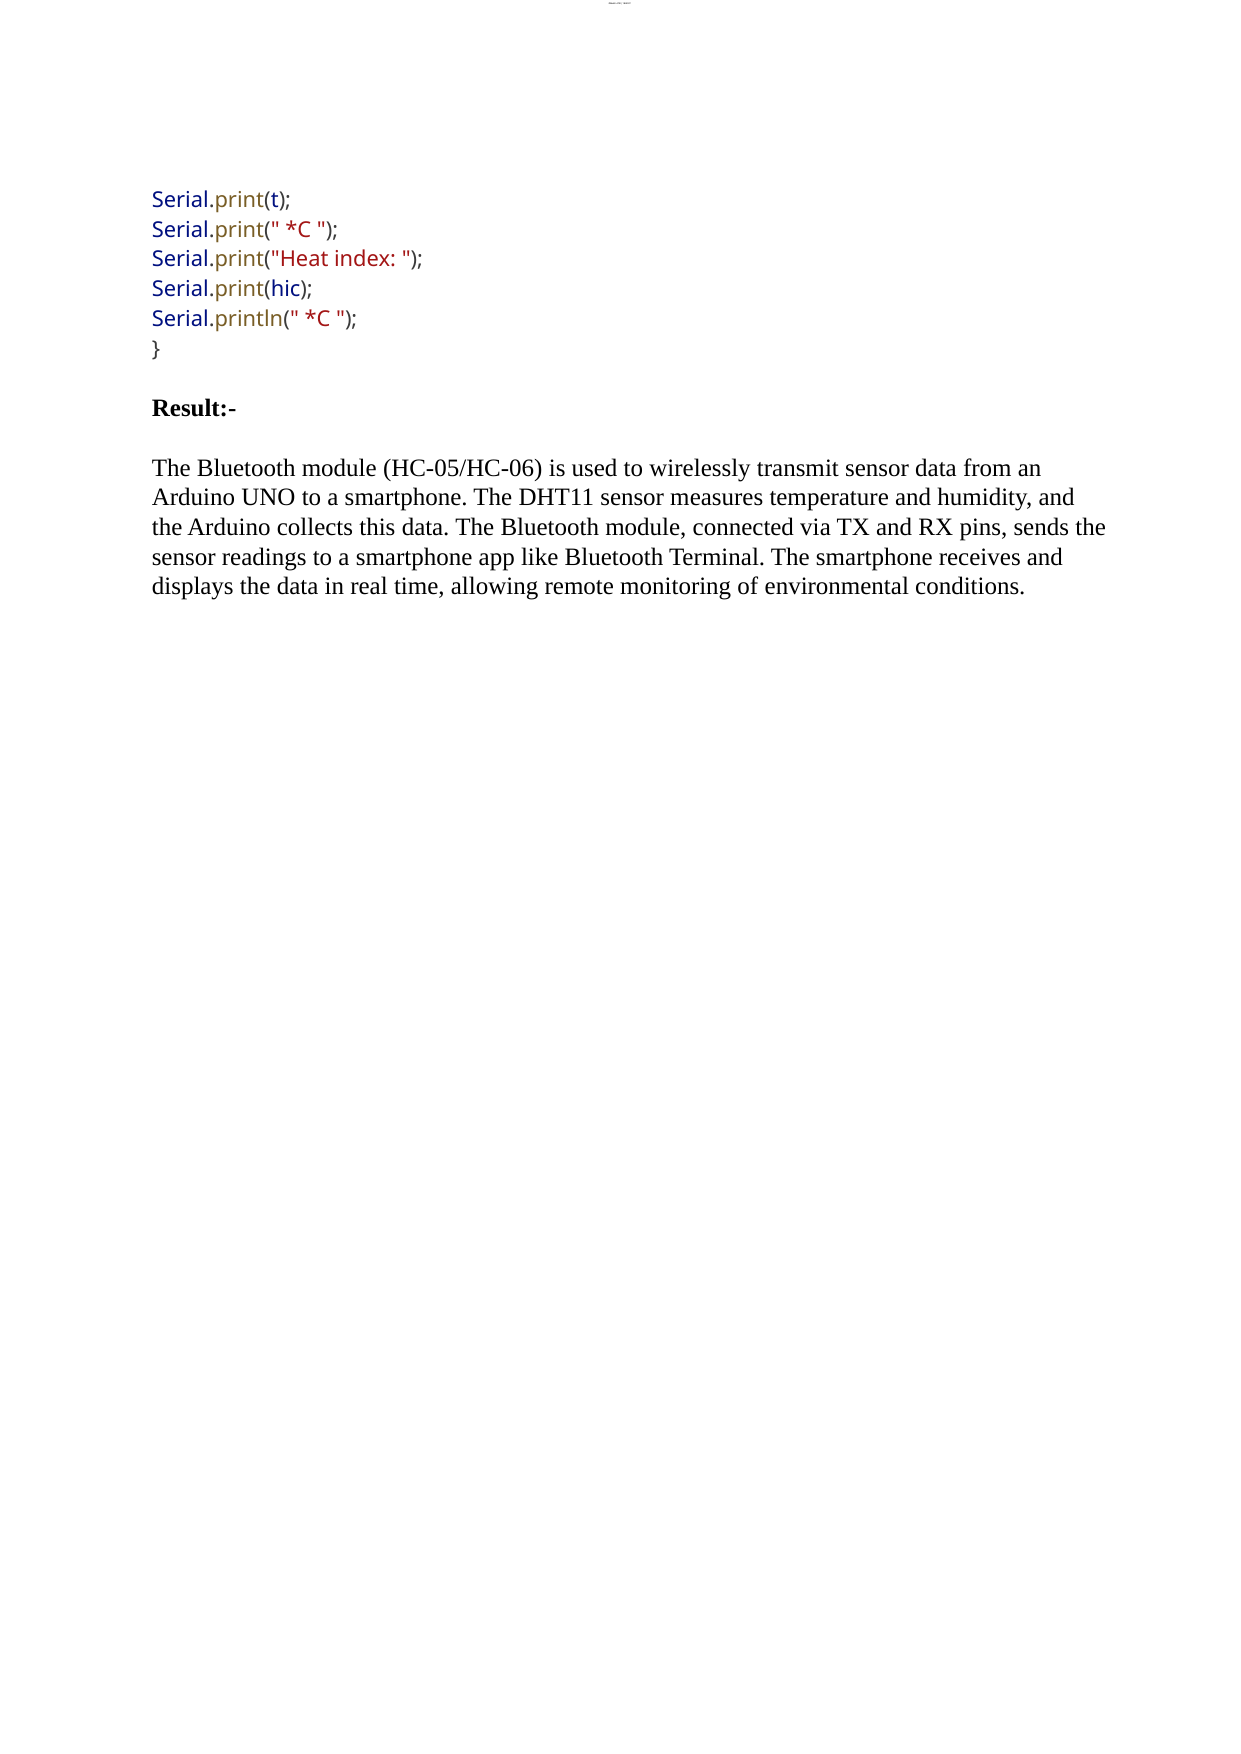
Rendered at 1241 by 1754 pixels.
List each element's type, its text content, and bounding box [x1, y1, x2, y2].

text Serial.print(hic); [152, 273, 1108, 303]
text } [152, 333, 1108, 362]
text Serial.println(" *C "); [152, 303, 1108, 333]
text Serial.print(" *C "); [152, 213, 1108, 243]
text Serial.print("Heat index: "); [152, 243, 1108, 273]
text Result:- [152, 392, 1108, 422]
text Serial.print(t); [152, 184, 1108, 213]
text The Bluetooth module (HC-05/HC-06) is used to wirelessly transmit sensor data from an Arduino UNO to a smartphone. The DHT11 sensor measures temperature and humidity, and the Arduino collects this data. The Bluetooth module, connected via TX and RX pins, sends the sensor readings to a smartphone app like Bluetooth Terminal. The smartphone receives and displays the data in real time, allowing remote monitoring of environmental conditions. [152, 452, 1108, 600]
